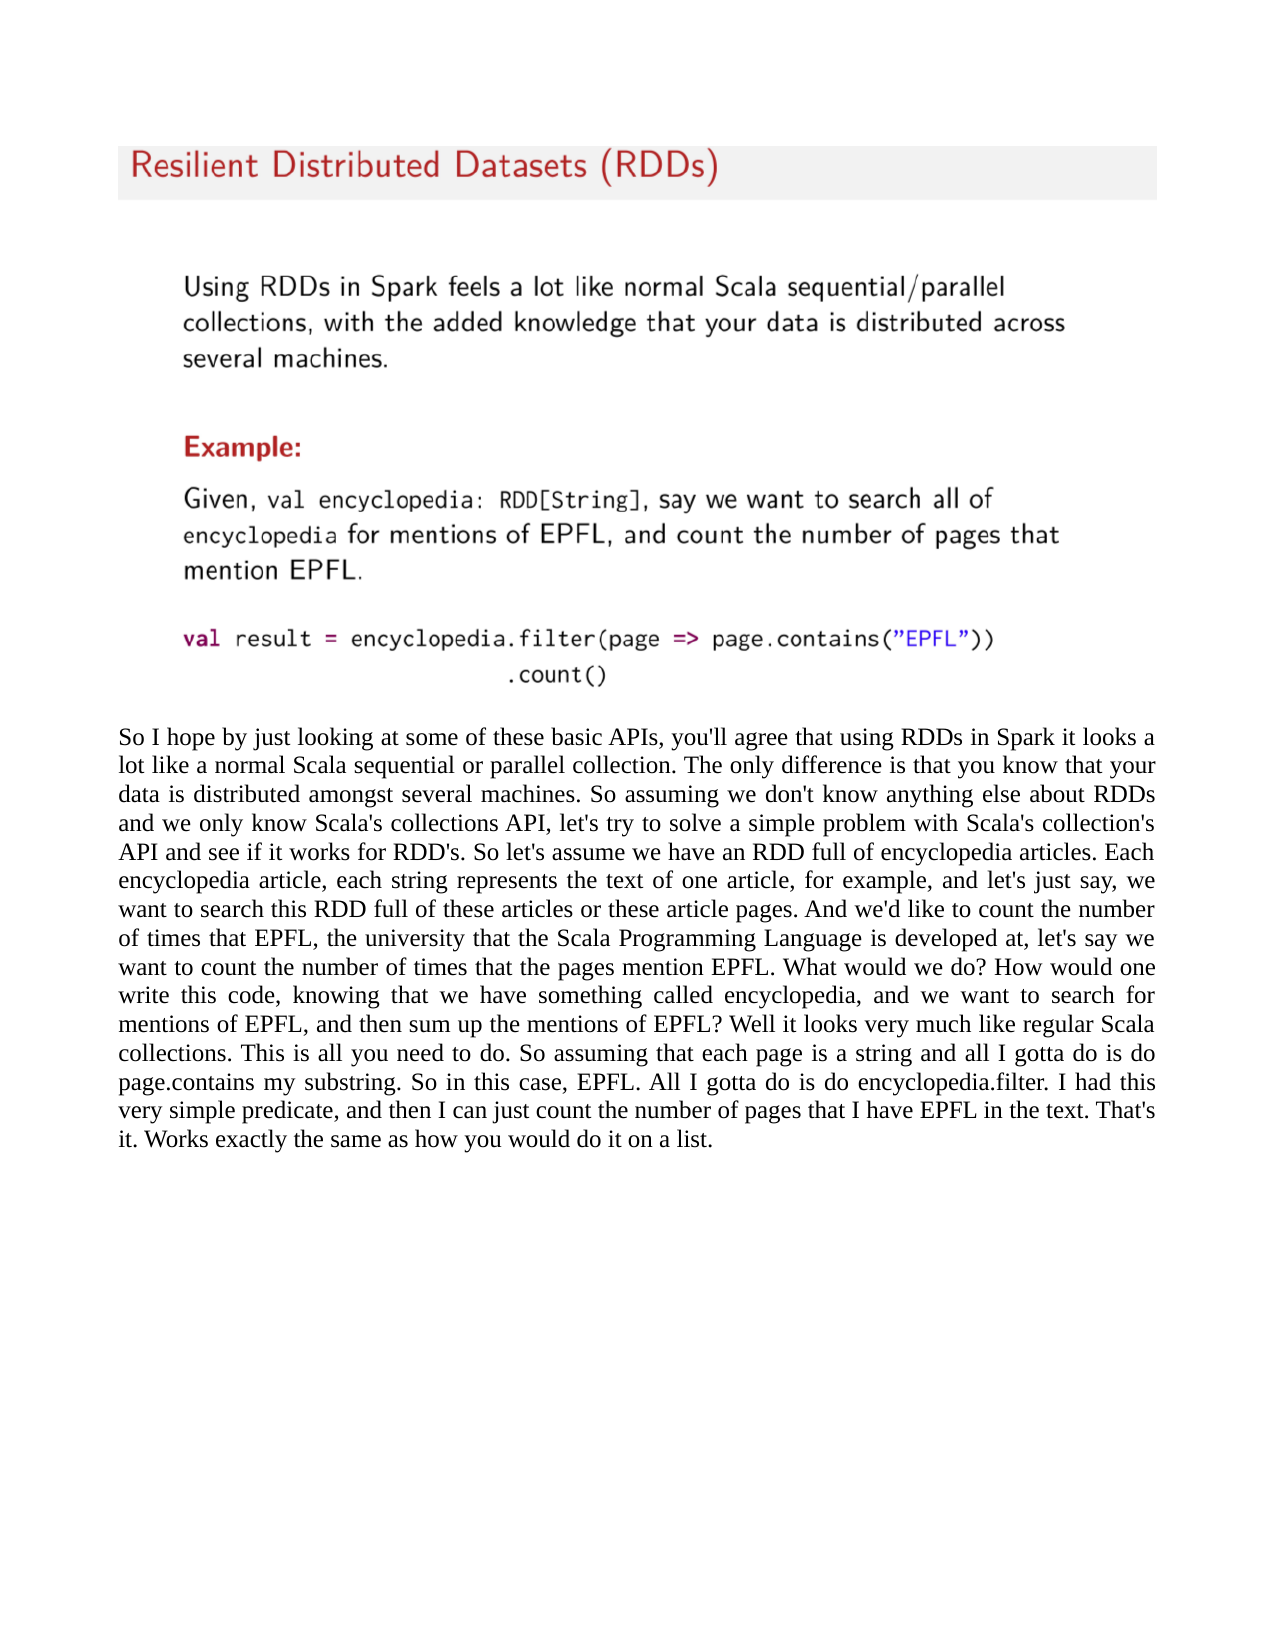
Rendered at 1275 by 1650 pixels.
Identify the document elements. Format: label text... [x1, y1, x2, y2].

text So I hope by just looking at some of these basic APIs, you'll agree that using RDDs in Spark it looks a lot like a normal Scala sequential or parallel collection. The only difference is that you know that your data is distributed amongst several machines. So assuming we don't know anything else about RDDs and we only know Scala's collections API, let's try to solve a simple problem with Scala's collection's API and see if it works for RDD's. So let's assume we have an RDD full of encyclopedia articles. Each encyclopedia article, each string represents the text of one article, for example, and let's just say, we want to search this RDD full of these articles or these article pages. And we'd like to count the number of times that EPFL, the university that the Scala Programming Language is developed at, let's say we want to count the number of times that the pages mention EPFL. What would we do? How would one write this code, knowing that we have something called encyclopedia, and we want to search for mentions of EPFL, and then sum up the mentions of EPFL? Well it looks very much like regular Scala collections. This is all you need to do. So assuming that each page is a string and all I gotta do is do page.contains my substring. So in this case, EPFL. All I gotta do is do encyclopedia.filter. I had this very simple predicate, and then I can just count the number of pages that I have EPFL in the text. That's it. Works exactly the same as how you would do it on a list. [118, 722, 1157, 1153]
picture [118, 146, 1157, 694]
